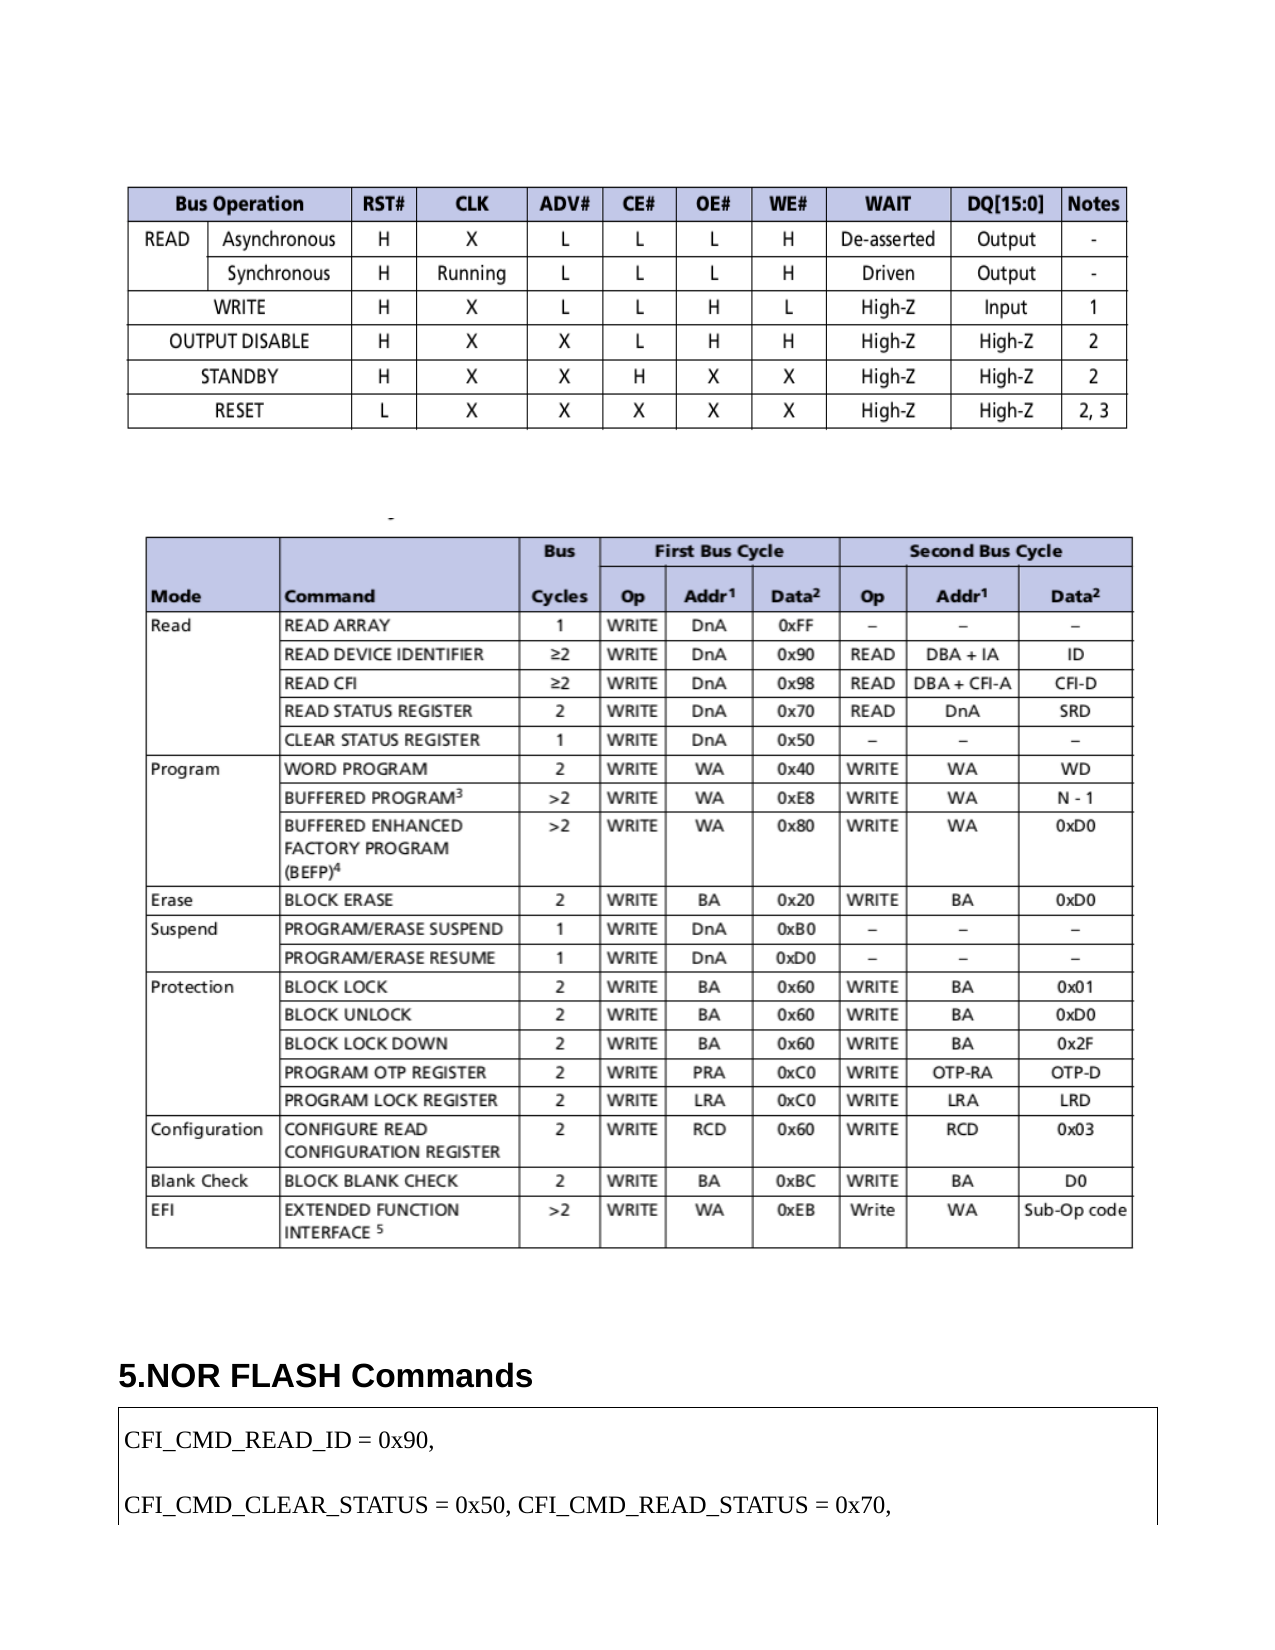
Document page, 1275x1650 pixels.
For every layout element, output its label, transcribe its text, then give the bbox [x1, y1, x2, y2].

table_cell CFI_CMD_CLEAR_STATUS = 0x50, CFI_CMD_READ_STATUS = 0x70, [119, 1472, 1157, 1525]
picture [118, 173, 1157, 449]
picture [118, 518, 1157, 1265]
subtitle 5.NOR FLASH Commands [118, 1356, 1157, 1394]
table_header CFI_CMD_READ_ID = 0x90, [119, 1408, 1157, 1472]
